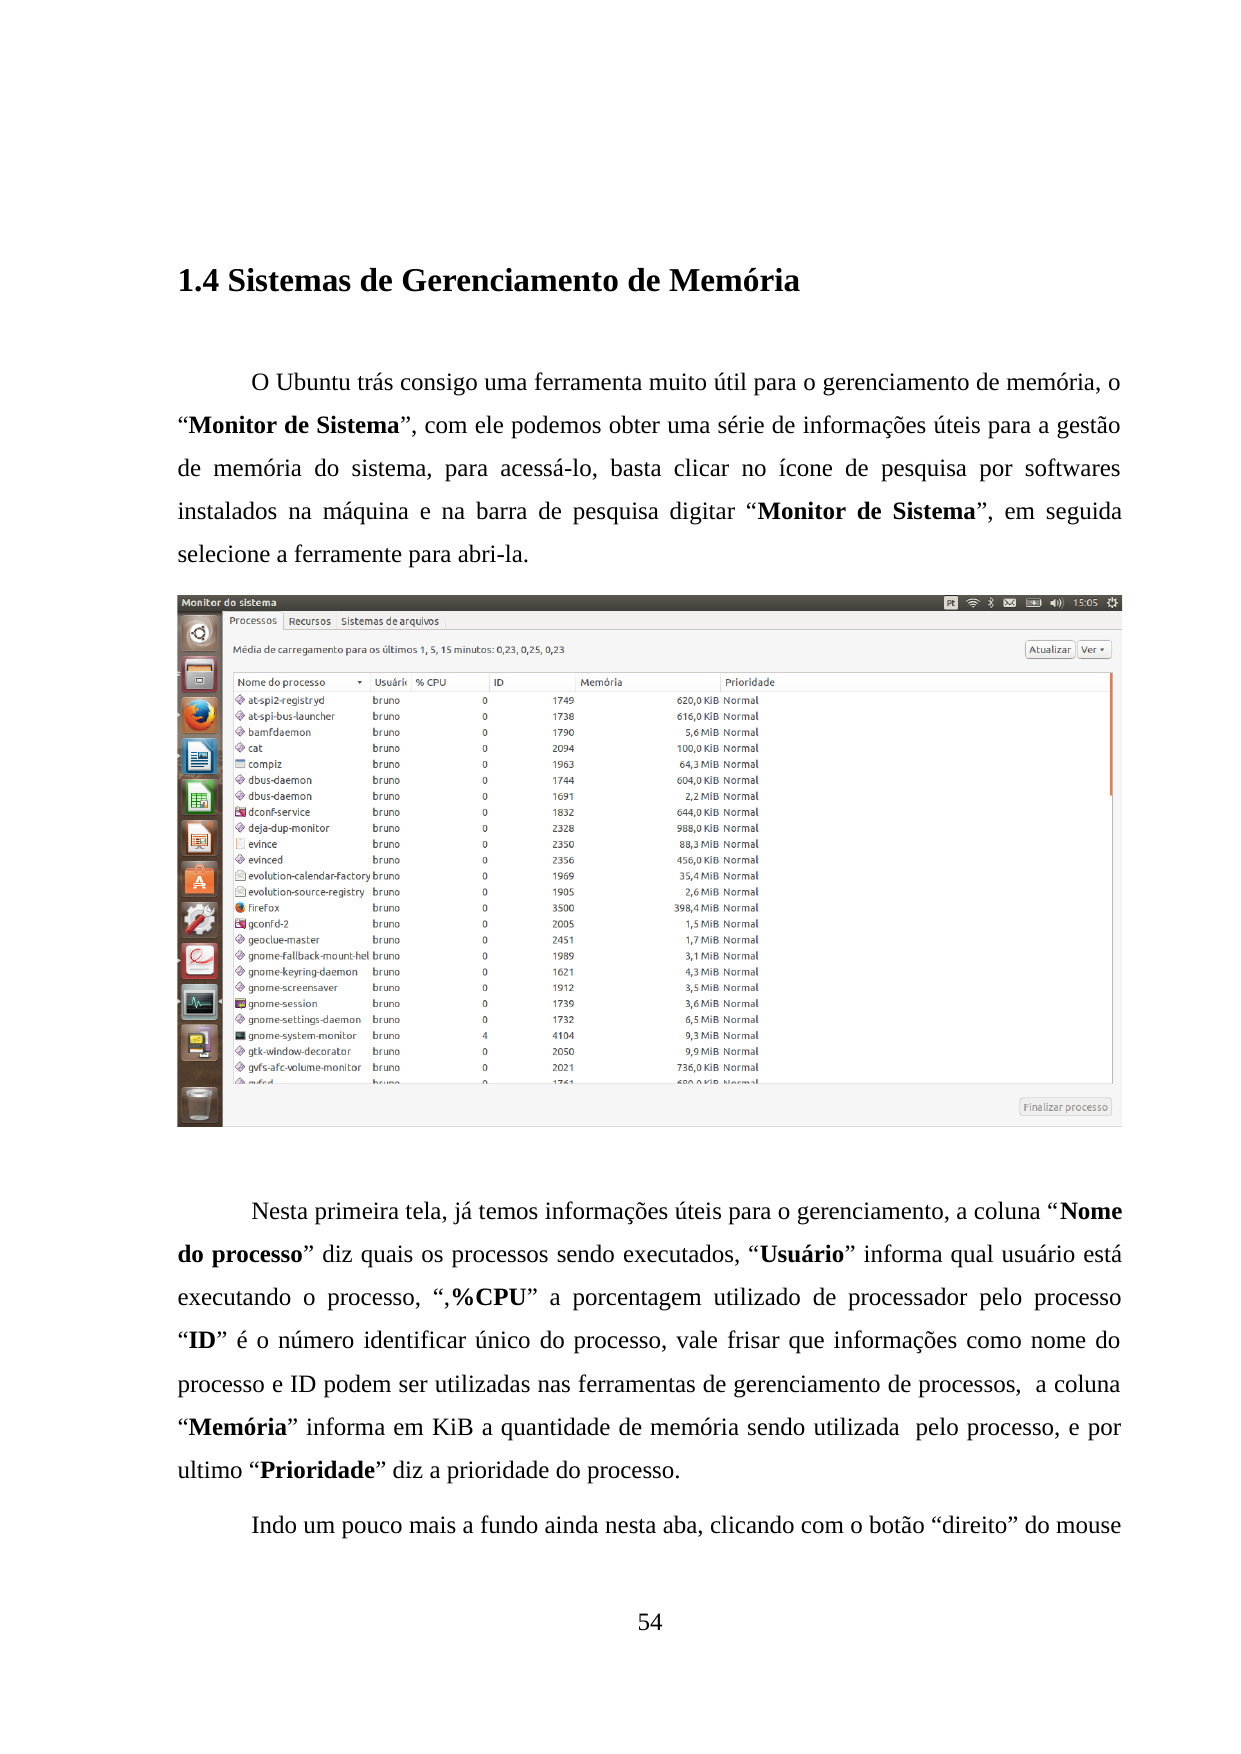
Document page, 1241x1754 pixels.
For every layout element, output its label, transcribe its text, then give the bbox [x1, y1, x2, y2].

text O Ubuntu trás consigo uma ferramenta muito útil para o gerenciamento de memória, o “Monitor de Sistema”, com ele podemos obter uma série de informações úteis para a gestão de memória do sistema, para acessá-lo, basta clicar no ícone de pesquisa por softwares instalados na máquina e na barra de pesquisa digitar “Monitor de Sistema”, em seguida selecione a ferramente para abri-la. [177, 367, 1122, 568]
subtitle 1.4 Sistemas de Gerenciamento de Memória [177, 260, 1122, 299]
text Nesta primeira tela, já temos informações úteis para o gerenciamento, a coluna “Nome do processo” diz quais os processos sendo executados, “Usuário” informa qual usuário está executando o processo, “,%CPU” a porcentagem utilizado de processador pelo processo “ID” é o número identificar único do processo, vale frisar que informações como nome do processo e ID podem ser utilizadas nas ferramentas de gerenciamento de processos, a coluna “Memória” informa em KiB a quantidade de memória sendo utilizada pelo processo, e por ultimo “Prioridade” diz a prioridade do processo. [177, 1196, 1122, 1484]
picture [177, 595, 1123, 1127]
text Indo um pouco mais a fundo ainda nesta aba, clicando com o botão “direito” do mouse [177, 1511, 1122, 1539]
